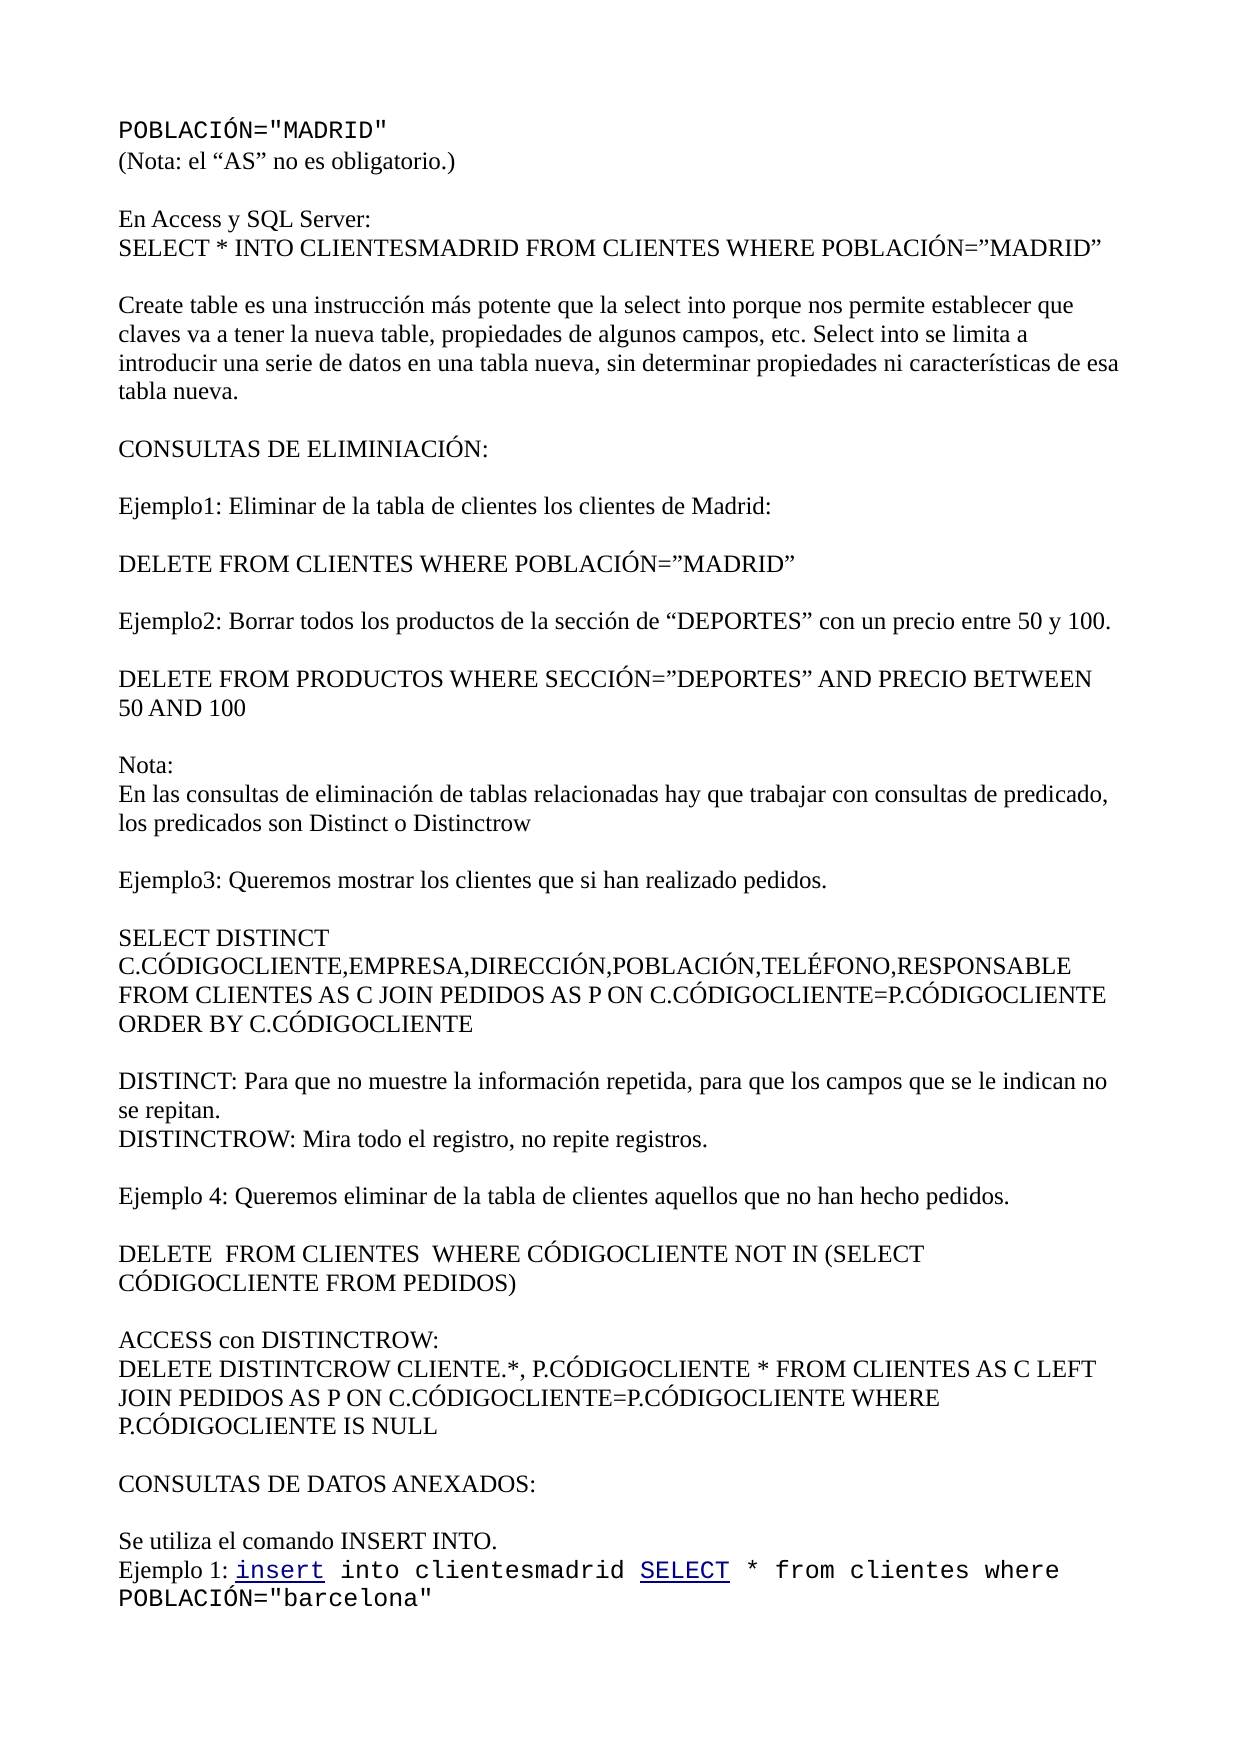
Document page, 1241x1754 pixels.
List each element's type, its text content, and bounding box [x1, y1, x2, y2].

text DELETE DISTINTCROW CLIENTE.*, P.CÓDIGOCLIENTE * FROM CLIENTES AS C LEFT JOIN PEDIDOS AS P ON C.CÓDIGOCLIENTE=P.CÓDIGOCLIENTE WHERE P.CÓDIGOCLIENTE IS NULL [118, 1354, 1122, 1440]
text (Nota: el “AS” no es obligatorio.) [118, 146, 1122, 175]
text ACCESS con DISTINCTROW: [118, 1325, 1122, 1354]
text Se utiliza el comando INSERT INTO. [118, 1526, 1122, 1555]
text Nota: [118, 750, 1122, 779]
text Create table es una instrucción más potente que la select into porque nos permite establecer que claves va a tener la nueva table, propiedades de algunos campos, etc. Select into se limita a introducir una serie de datos en una tabla nueva, sin determinar propiedades ni características de esa tabla nueva. [118, 290, 1122, 405]
text DISTINCT: Para que no muestre la información repetida, para que los campos que se le indican no se repitan. [118, 1066, 1122, 1124]
text CONSULTAS DE DATOS ANEXADOS: [118, 1469, 1122, 1498]
text CONSULTAS DE ELIMINIACIÓN: [118, 434, 1122, 463]
text DELETE FROM CLIENTES WHERE CÓDIGOCLIENTE NOT IN (SELECT CÓDIGOCLIENTE FROM PEDIDOS) [118, 1239, 1122, 1296]
text Ejemplo 4: Queremos eliminar de la tabla de clientes aquellos que no han hecho pedidos. [118, 1181, 1122, 1210]
text SELECT * INTO CLIENTESMADRID FROM CLIENTES WHERE POBLACIÓN=”MADRID” [118, 233, 1122, 261]
text Ejemplo2: Borrar todos los productos de la sección de “DEPORTES” con un precio entre 50 y 100. [118, 606, 1122, 635]
text DELETE FROM CLIENTES WHERE POBLACIÓN=”MADRID” [118, 549, 1122, 578]
text En las consultas de eliminación de tablas relacionadas hay que trabajar con consultas de predicado, los predicados son Distinct o Distinctrow [118, 779, 1122, 836]
text POBLACIÓN="MADRID" [118, 118, 1122, 146]
text SELECT DISTINCT C.CÓDIGOCLIENTE,EMPRESA,DIRECCIÓN,POBLACIÓN,TELÉFONO,RESPONSABLE FROM CLIENTES AS C JOIN PEDIDOS AS P ON C.CÓDIGOCLIENTE=P.CÓDIGOCLIENTE ORDER BY C.CÓDIGOCLIENTE [118, 923, 1122, 1038]
text DISTINCTROW: Mira todo el registro, no repite registros. [118, 1124, 1122, 1153]
text Ejemplo 1: insert into clientesmadrid SELECT * from clientes where POBLACIÓN="barcelona" [118, 1555, 1122, 1614]
text En Access y SQL Server: [118, 204, 1122, 233]
text DELETE FROM PRODUCTOS WHERE SECCIÓN=”DEPORTES” AND PRECIO BETWEEN 50 AND 100 [118, 664, 1122, 721]
text Ejemplo1: Eliminar de la tabla de clientes los clientes de Madrid: [118, 491, 1122, 520]
text Ejemplo3: Queremos mostrar los clientes que si han realizado pedidos. [118, 865, 1122, 894]
